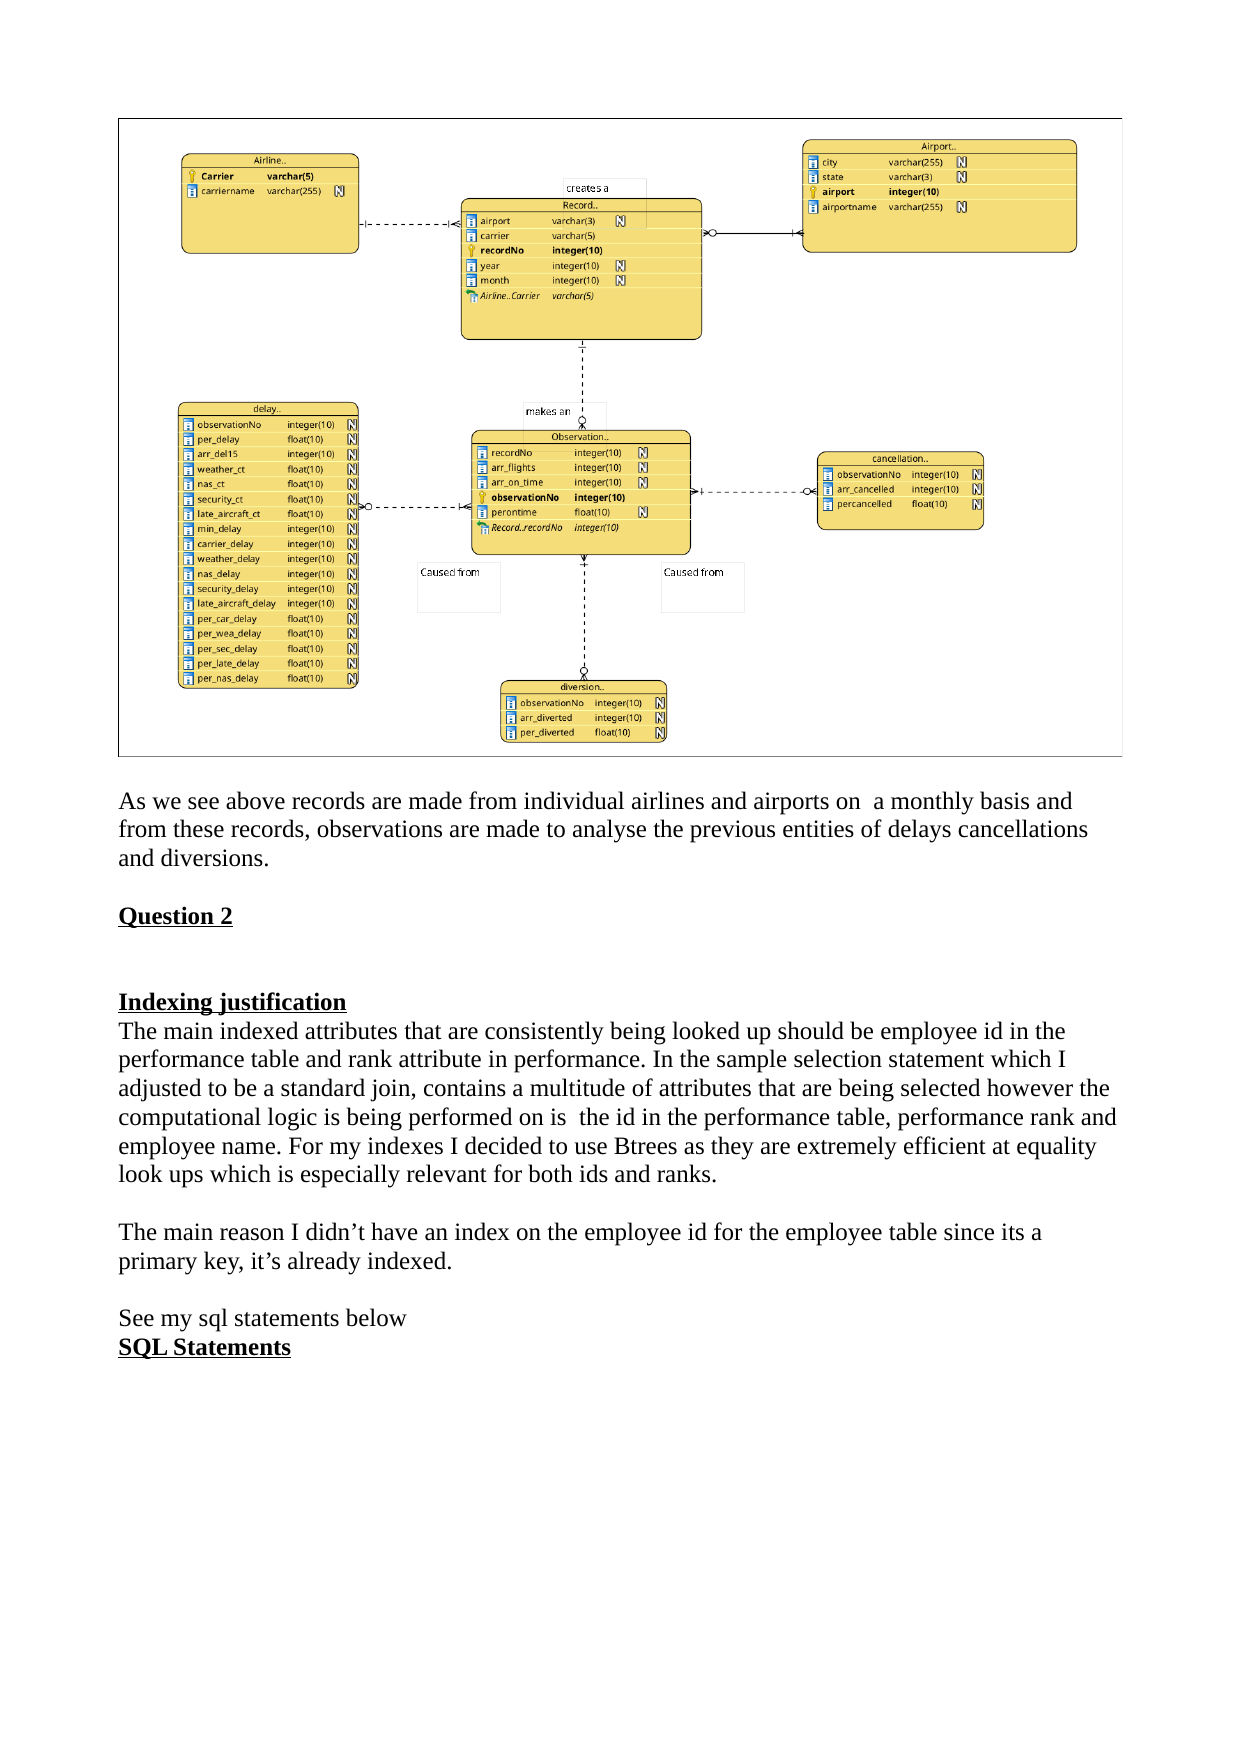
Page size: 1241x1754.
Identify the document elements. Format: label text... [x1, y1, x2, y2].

text The main reason I didn’t have an index on the employee id for the employee table since its a primary key, it’s already indexed. [118, 1217, 1122, 1274]
picture [118, 118, 1123, 757]
text The main indexed attributes that are consistently being looked up should be employee id in the performance table and rank attribute in performance. In the sample selection statement which I adjusted to be a standard join, contains a multitude of attributes that are being selected however the computational logic is being performed on is the id in the performance table, performance rank and employee name. For my indexes I decided to use Btrees as they are extremely efficient at equality look ups which is especially relevant for both ids and ranks. [118, 1016, 1122, 1188]
text Indexing justification [118, 987, 1122, 1016]
text Question 2 [118, 901, 1122, 929]
text See my sql statements below [118, 1303, 1122, 1332]
text SQL Statements [118, 1332, 1122, 1361]
text As we see above records are made from individual airlines and airports on a monthly basis and from these records, observations are made to analyse the previous entities of delays cancellations and diversions. [118, 786, 1122, 872]
